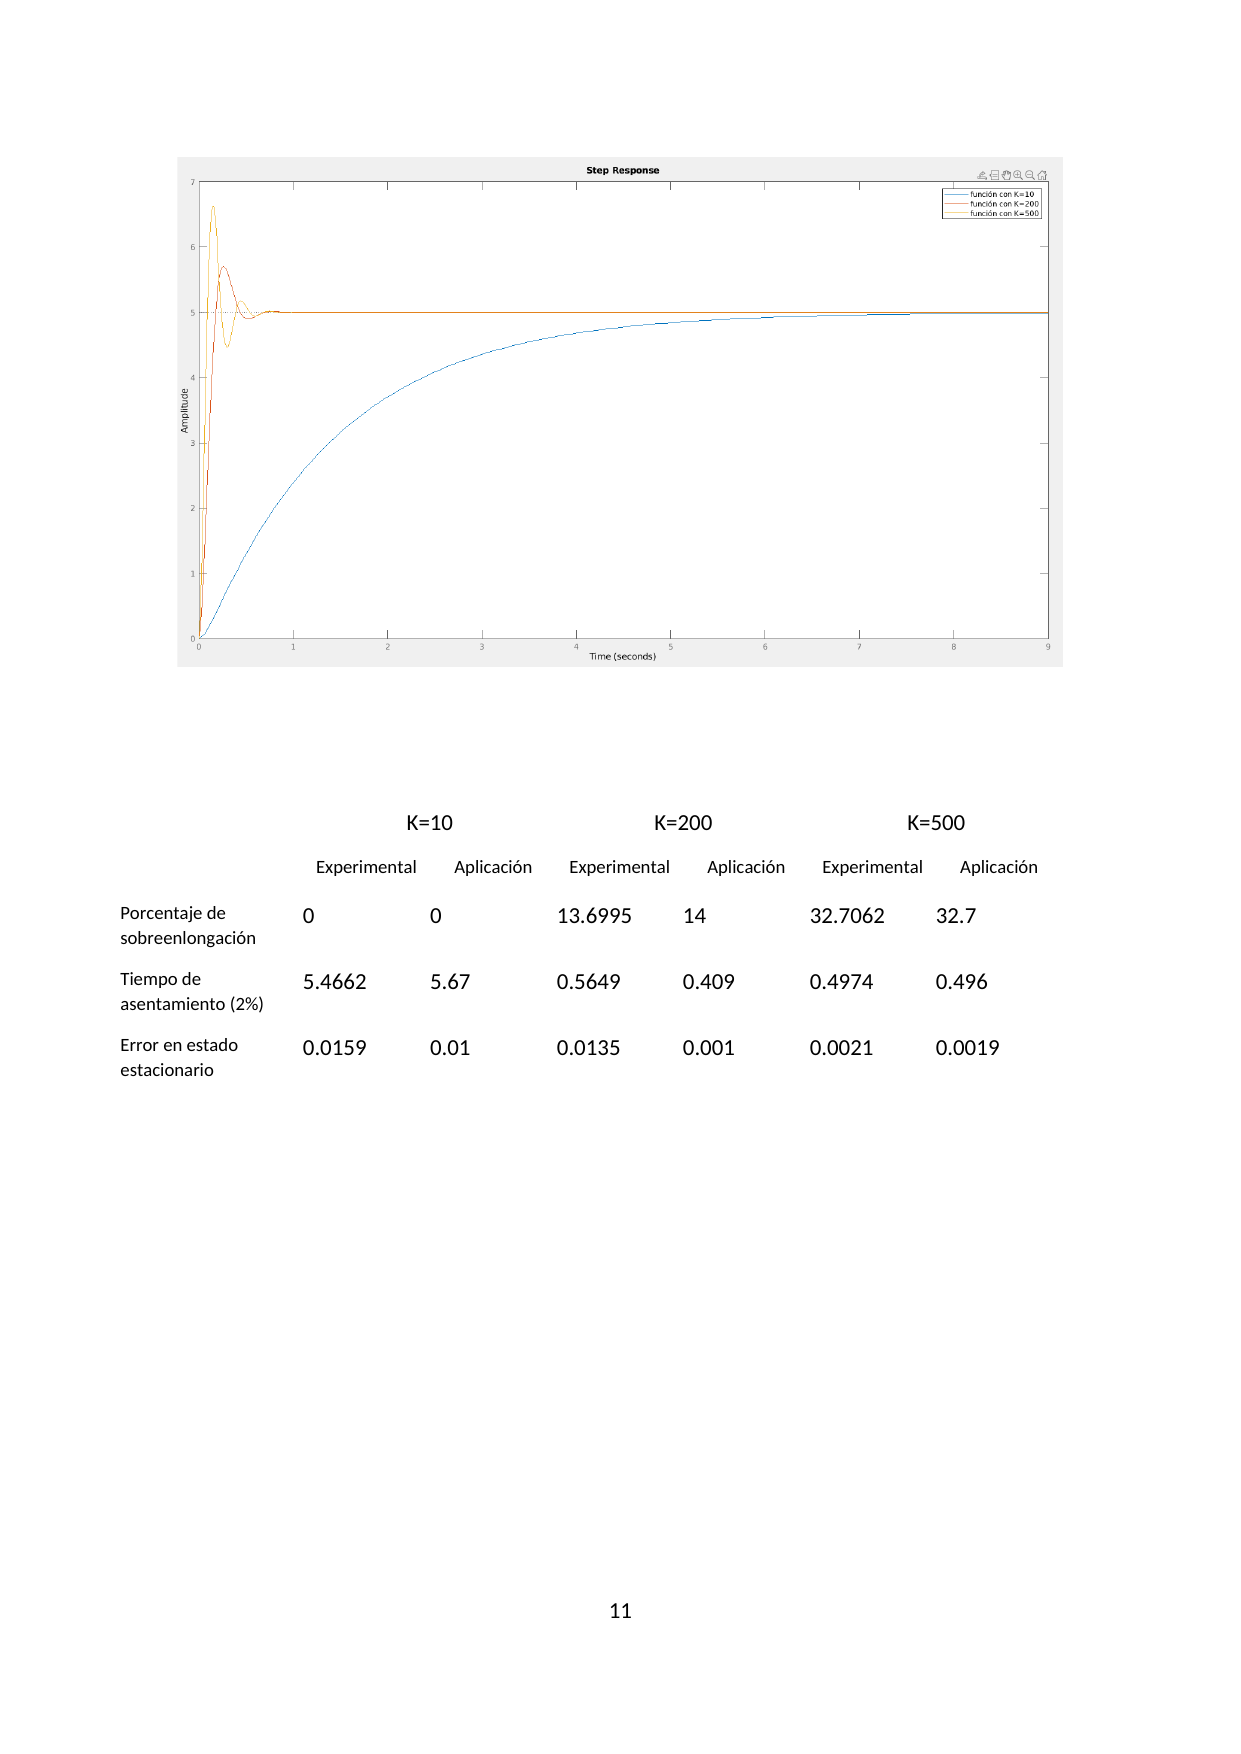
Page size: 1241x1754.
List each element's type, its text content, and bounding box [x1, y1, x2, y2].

picture [177, 157, 1063, 667]
table_cell 0.409 [683, 968, 809, 1033]
table_cell 32.7 [936, 902, 1062, 967]
table_cell Aplicación [683, 855, 809, 902]
table_header K=10 [303, 808, 557, 855]
table_cell 0.4974 [810, 968, 936, 1033]
table_header [120, 808, 303, 855]
table_cell [120, 855, 303, 902]
table_cell Experimental [810, 855, 936, 902]
table_cell Aplicación [936, 855, 1062, 902]
table_cell 13.6995 [557, 902, 683, 967]
table_header K=200 [557, 808, 809, 855]
table_cell 0.0019 [936, 1034, 1062, 1099]
table_cell 0 [303, 902, 430, 967]
table_cell Experimental [303, 855, 430, 902]
table_cell 0.01 [430, 1034, 557, 1099]
table_cell 5.4662 [303, 968, 430, 1033]
table_cell 0 [430, 902, 557, 967]
table_cell Aplicación [430, 855, 557, 902]
table_cell Tiempo de asentamiento (2%) [120, 968, 303, 1033]
table_cell Error en estado estacionario [120, 1034, 303, 1099]
table_cell 0.496 [936, 968, 1062, 1033]
table_cell 5.67 [430, 968, 557, 1033]
table_cell 0.0021 [810, 1034, 936, 1099]
table_cell 32.7062 [810, 902, 936, 967]
table_cell 0.001 [683, 1034, 809, 1099]
table_cell 0.5649 [557, 968, 683, 1033]
table_cell Experimental [557, 855, 683, 902]
table_cell Porcentaje de sobreenlongación [120, 902, 303, 967]
table_header K=500 [810, 808, 1062, 855]
table_cell 14 [683, 902, 809, 967]
table_cell 0.0159 [303, 1034, 430, 1099]
table_cell 0.0135 [557, 1034, 683, 1099]
